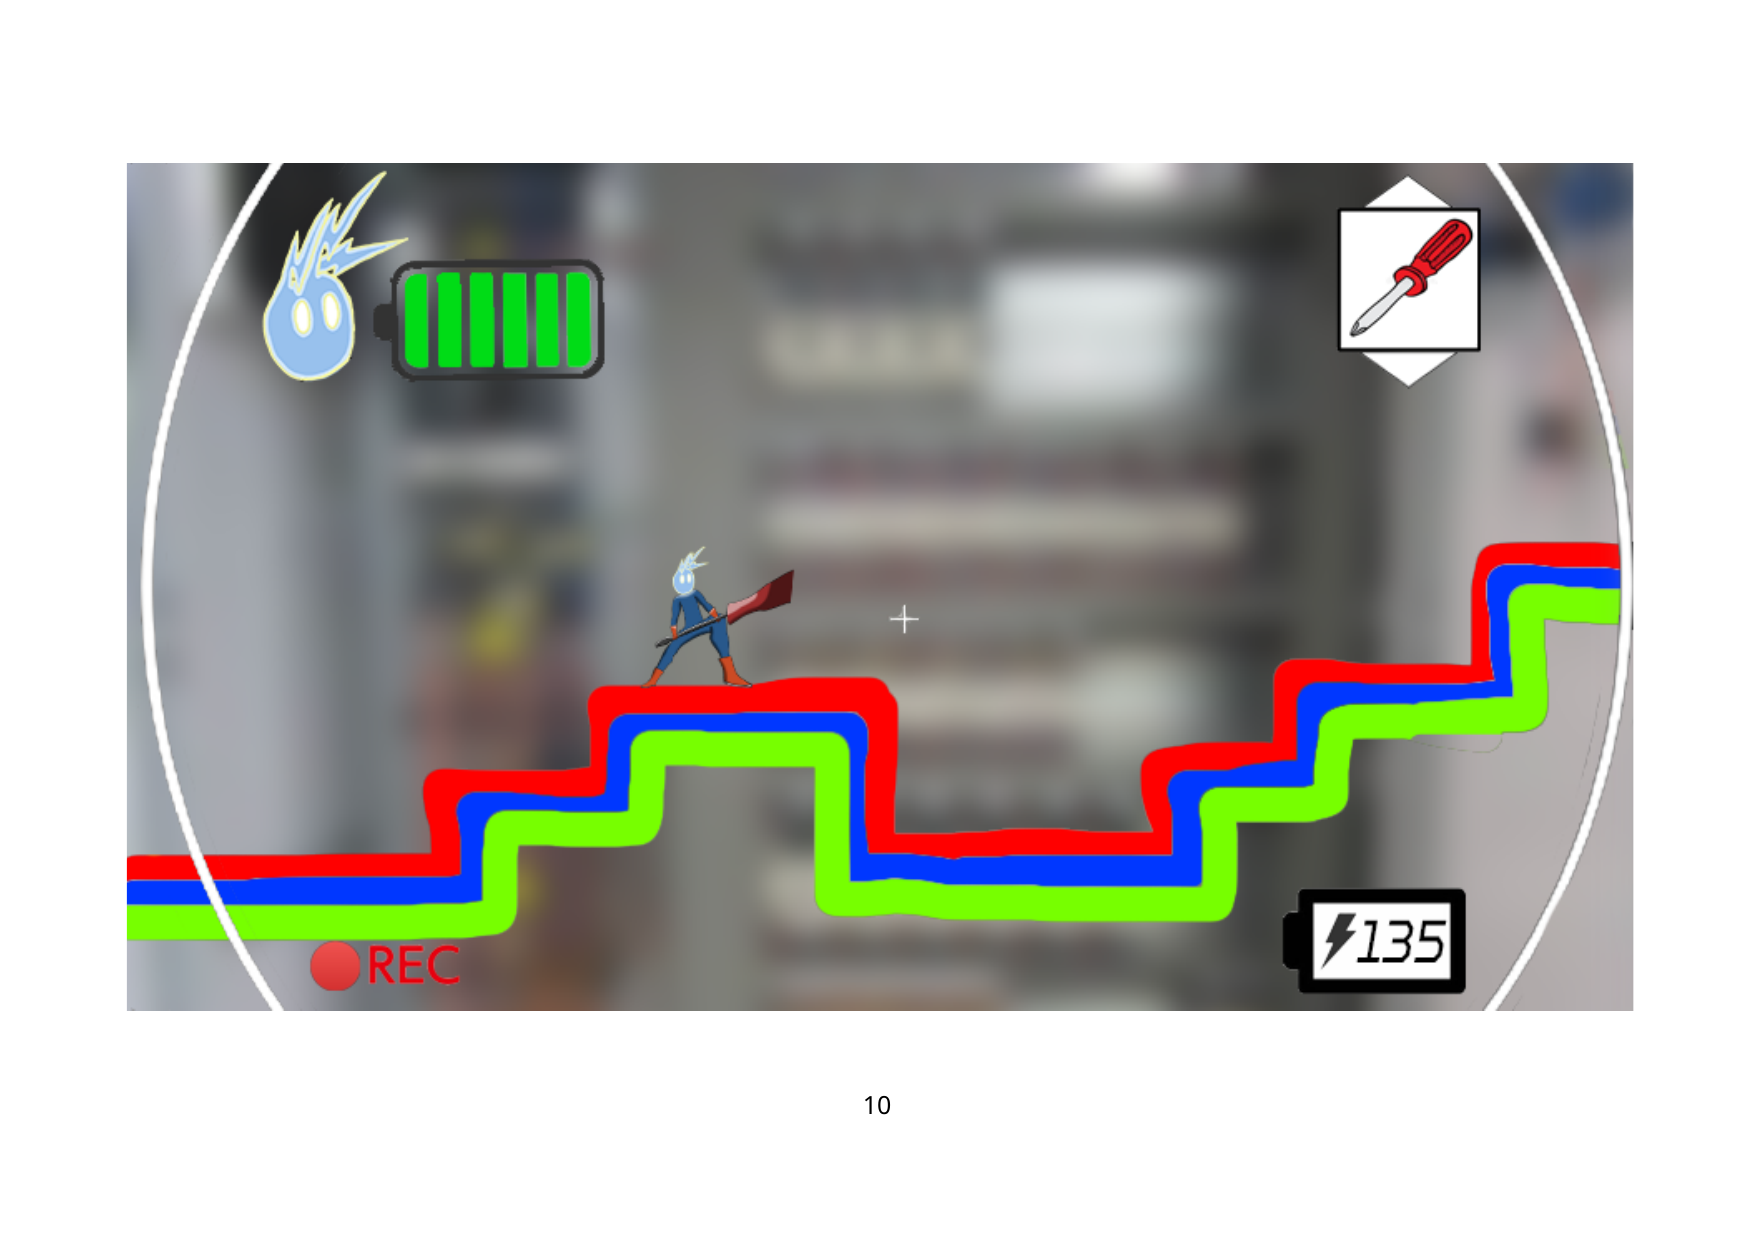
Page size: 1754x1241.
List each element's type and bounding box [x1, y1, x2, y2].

picture [126, 163, 1634, 1011]
